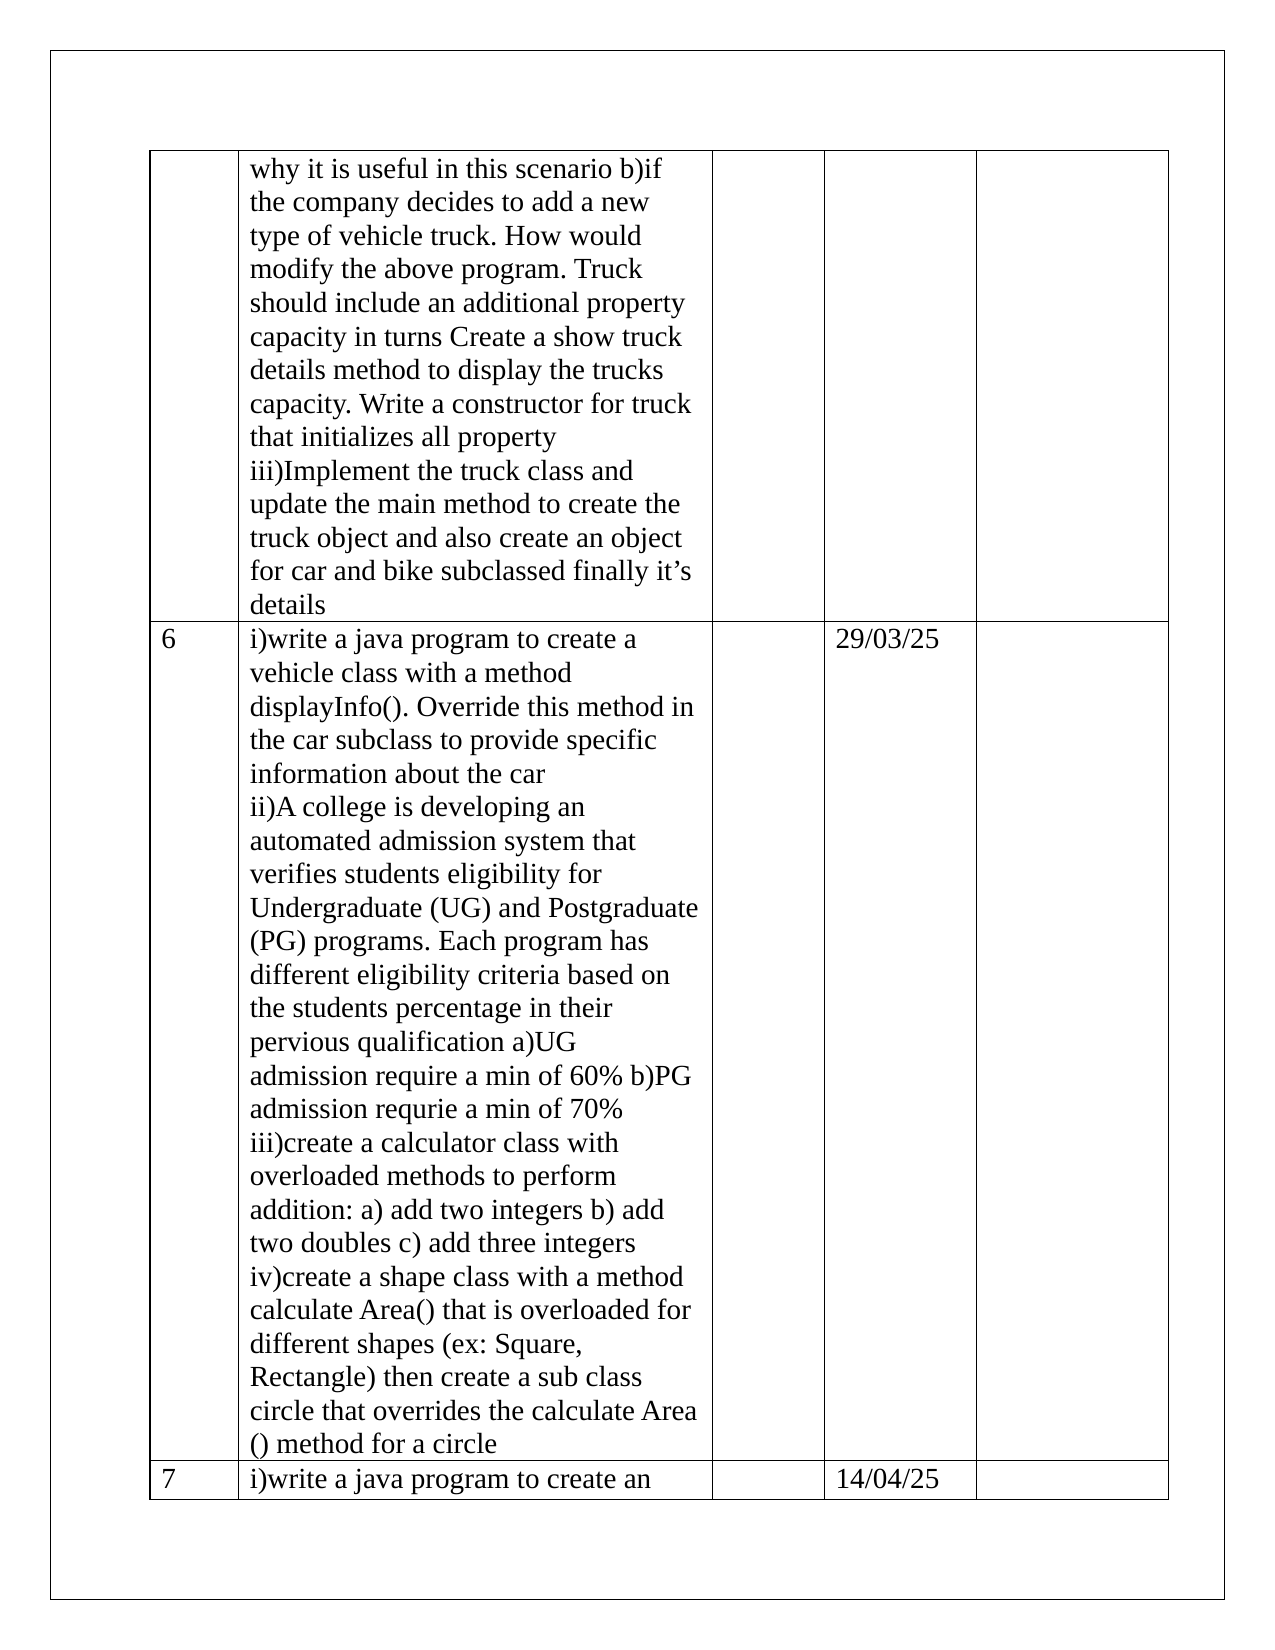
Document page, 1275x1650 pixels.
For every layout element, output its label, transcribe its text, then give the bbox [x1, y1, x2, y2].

table_cell i)write a java program to create an [239, 1461, 712, 1499]
table_cell [713, 1461, 824, 1499]
table_cell [977, 1461, 1168, 1499]
table_cell [713, 151, 824, 621]
table_cell 7 [151, 1461, 238, 1499]
table_cell [151, 151, 238, 621]
table_cell why it is useful in this scenario b)if the company decides to add a new type of vehicle truck. How would modify the above program. Truck should include an additional property capacity in turns Create a show truck details method to display the trucks capacity. Write a constructor for truck that initializes all property iii)Implement the truck class and update the main method to create the truck object and also create an object for car and bike subclassed finally it’s details [239, 151, 712, 621]
table_cell [977, 151, 1168, 621]
table_cell [977, 622, 1168, 1460]
table_cell 29/03/25 [825, 622, 976, 1460]
table_cell 6 [151, 622, 238, 1460]
table_cell [713, 622, 824, 1460]
table_cell [825, 151, 976, 621]
table_cell i)write a java program to create a vehicle class with a method displayInfo(). Override this method in the car subclass to provide specific information about the car ii)A college is developing an automated admission system that verifies students eligibility for Undergraduate (UG) and Postgraduate (PG) programs. Each program has different eligibility criteria based on the students percentage in their pervious qualification a)UG admission require a min of 60% b)PG admission requrie a min of 70% iii)create a calculator class with overloaded methods to perform addition: a) add two integers b) add two doubles c) add three integers iv)create a shape class with a method calculate Area() that is overloaded for different shapes (ex: Square, Rectangle) then create a sub class circle that overrides the calculate Area () method for a circle [239, 622, 712, 1460]
table_cell 14/04/25 [825, 1461, 976, 1499]
